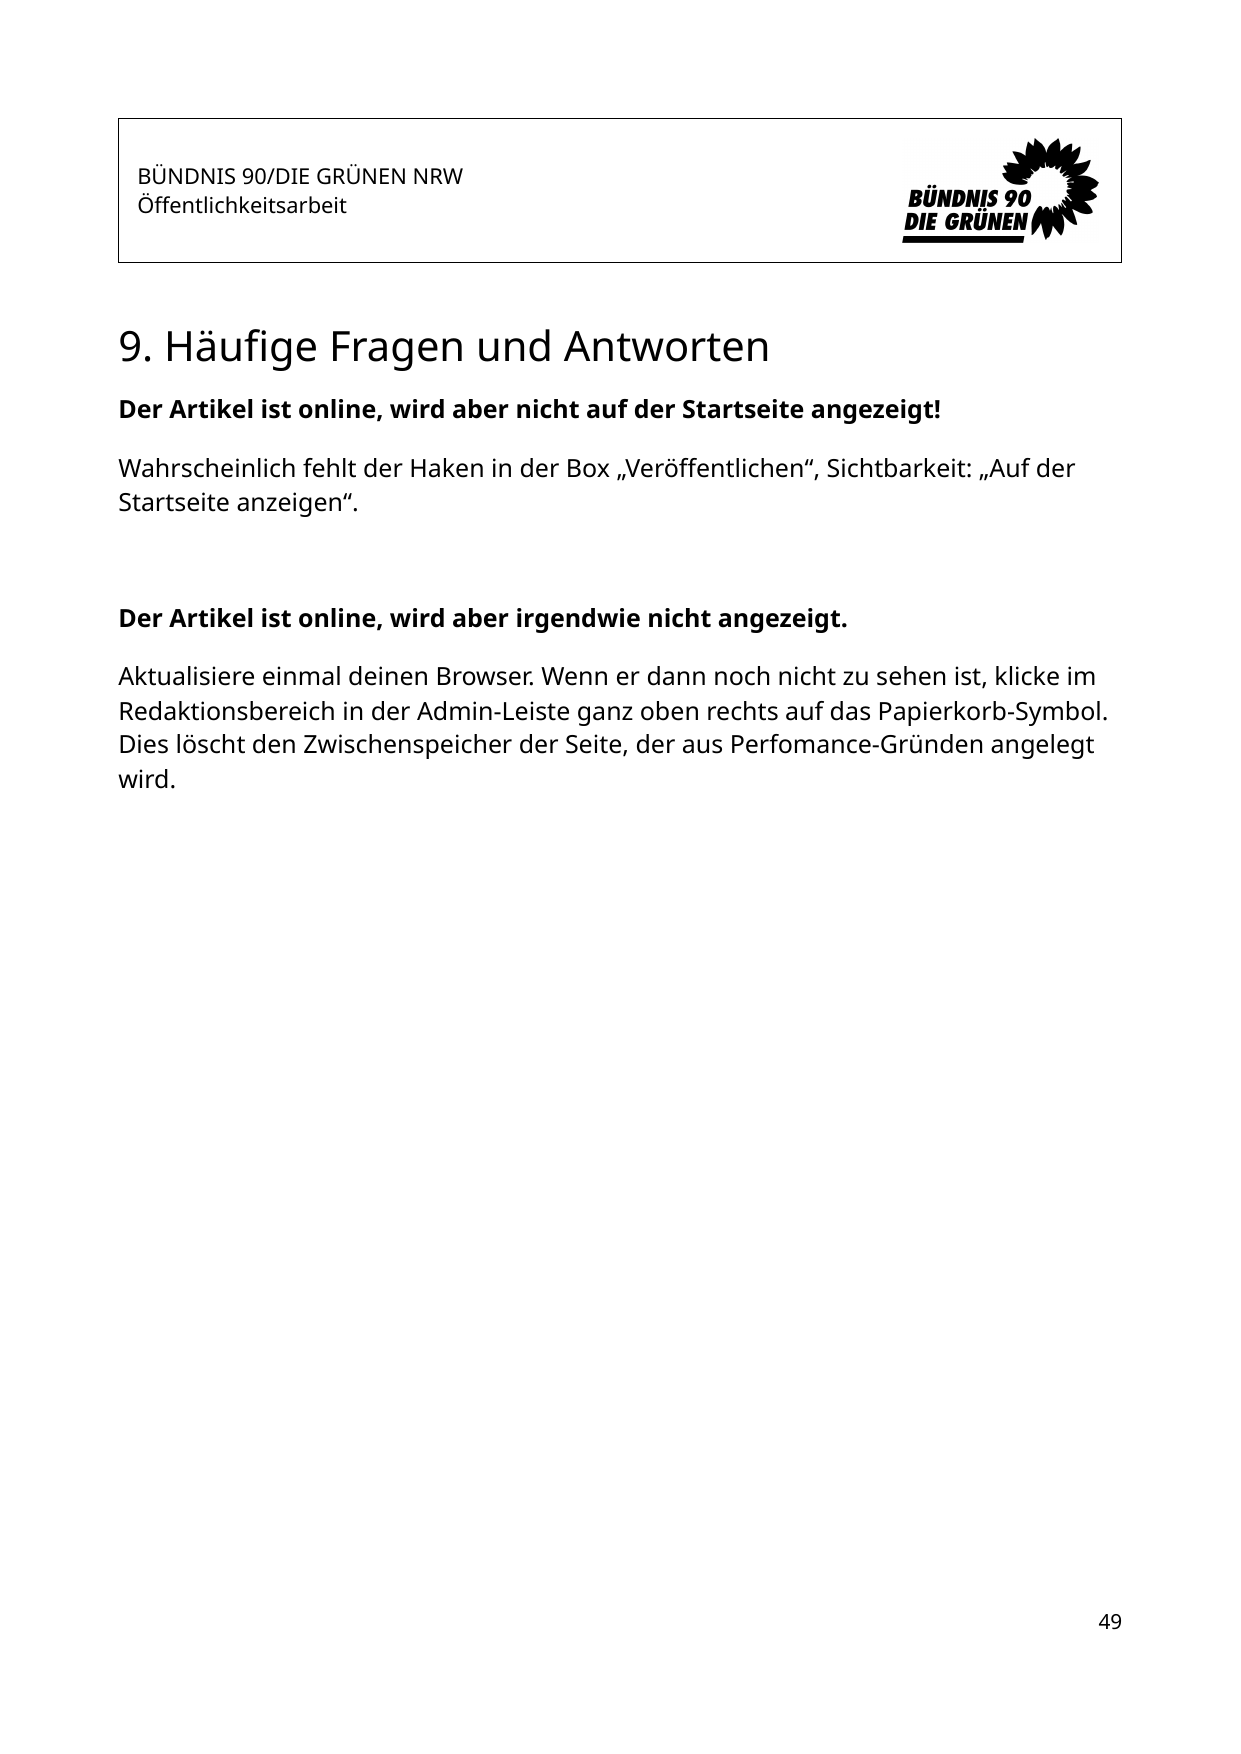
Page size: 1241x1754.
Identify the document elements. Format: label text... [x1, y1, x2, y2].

text Der Artikel ist online, wird aber nicht auf der Startseite angezeigt! [118, 392, 1122, 426]
text Aktualisiere einmal deinen Browser. Wenn er dann noch nicht zu sehen ist, klicke im Redaktionsbereich in der Admin-Leiste ganz oben rechts auf das Papierkorb-Symbol. Dies löscht den Zwischenspeicher der Seite, der aus Perfomance-Gründen angelegt wird. [118, 659, 1122, 795]
text Wahrscheinlich fehlt der Haken in der Box „Veröffentlichen“, Sichtbarkeit: „Auf der Startseite anzeigen“. [118, 450, 1122, 518]
text Der Artikel ist online, wird aber irgendwie nicht angezeigt. [118, 601, 1122, 635]
subtitle 9. Häufige Fragen und Antworten [118, 317, 1122, 374]
picture [902, 138, 1099, 243]
